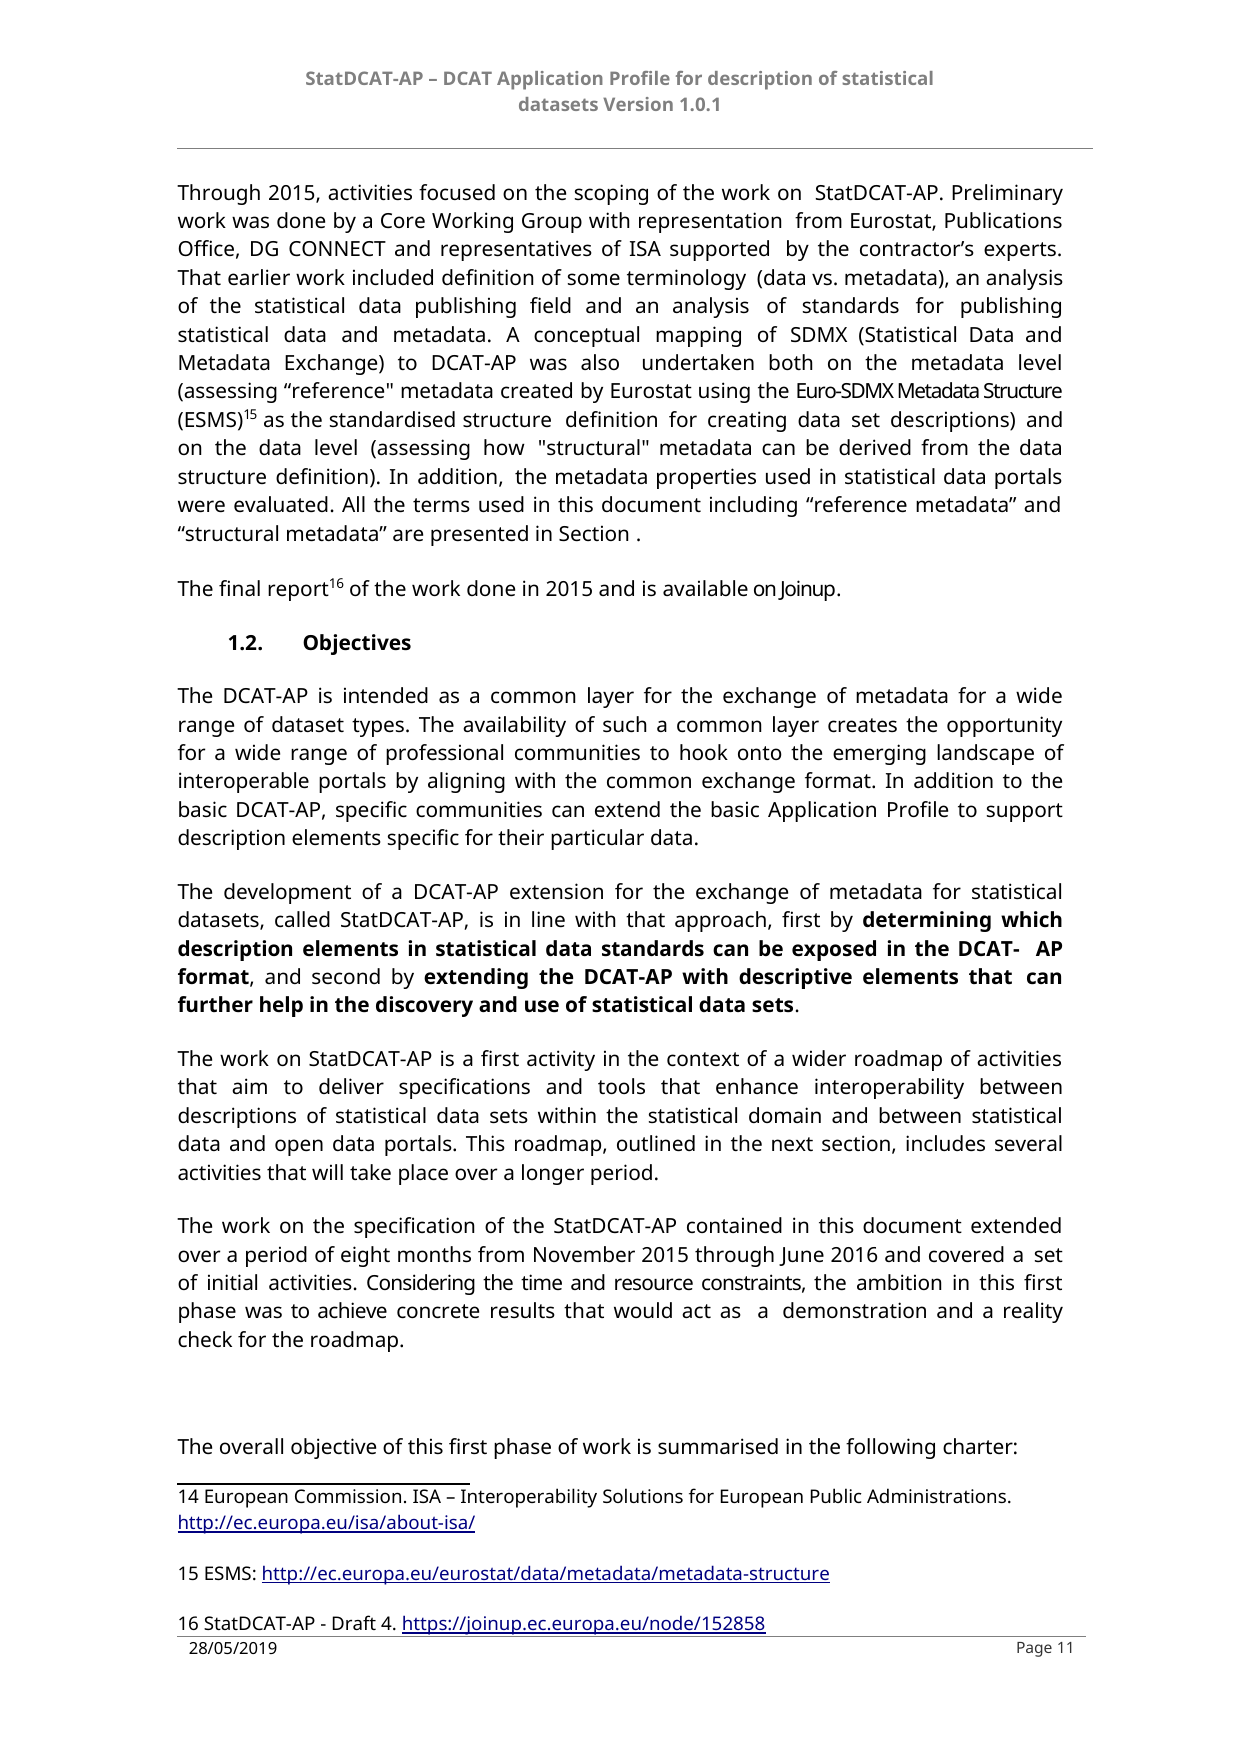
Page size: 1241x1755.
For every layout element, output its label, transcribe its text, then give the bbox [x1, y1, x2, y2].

text The work on the specification of the StatDCAT-AP contained in this document extended over a period of eight months from November 2015 through June 2016 and covered a set of initial activities. Considering the time and resource constraints, the ambition in this first phase was to achieve concrete results that would act as a demonstration and a reality check for the roadmap. [177, 1211, 1063, 1353]
subtitle Objectives [227, 628, 1063, 656]
text ESMS: http://ec.europa.eu/eurostat/data/metadata/metadata-structure [177, 1560, 1063, 1585]
text The DCAT-AP is intended as a common layer for the exchange of metadata for a wide range of dataset types. The availability of such a common layer creates the opportunity for a wide range of professional communities to hook onto the emerging landscape of interoperable portals by aligning with the common exchange format. In addition to the basic DCAT-AP, specific communities can extend the basic Application Profile to support description elements specific for their particular data. [177, 681, 1063, 852]
text Through 2015, activities focused on the scoping of the work on StatDCAT-AP. Preliminary work was done by a Core Working Group with representation from Eurostat, Publications Office, DG CONNECT and representatives of ISA supported by the contractor’s experts. That earlier work included definition of some terminology (data vs. metadata), an analysis of the statistical data publishing field and an analysis of standards for publishing statistical data and metadata. A conceptual mapping of SDMX (Statistical Data and Metadata Exchange) to DCAT-AP was also undertaken both on the metadata level (assessing “reference" metadata created by Eurostat using the Euro-SDMX Metadata Structure (ESMS) as the standardised structure definition for creating data set descriptions) and on the data level (assessing how "structural" metadata can be derived from the data structure definition). In addition, the metadata properties used in statistical data portals were evaluated. All the terms used in this document including “reference metadata” and “structural metadata” are presented in Section 0. [177, 178, 1063, 547]
text The work on StatDCAT-AP is a first activity in the context of a wider roadmap of activities that aim to deliver specifications and tools that enhance interoperability between descriptions of statistical data sets within the statistical domain and between statistical data and open data portals. This roadmap, outlined in the next section, includes several activities that will take place over a longer period. [177, 1044, 1063, 1186]
text European Commission. ISA – Interoperability Solutions for European Public Administrations. http://ec.europa.eu/isa/about-isa/ [177, 1484, 1063, 1535]
text The final report of the work done in 2015 and is available on Joinup. [177, 572, 1063, 603]
text StatDCAT-AP - Draft 4. https://joinup.ec.europa.eu/node/152858 [177, 1610, 1063, 1636]
text The overall objective of this first phase of work is summarised in the following charter: [177, 1432, 1063, 1460]
text The development of a DCAT-AP extension for the exchange of metadata for statistical datasets, called StatDCAT-AP, is in line with that approach, first by determining which description elements in statistical data standards can be exposed in the DCAT- AP format, and second by extending the DCAT-AP with descriptive elements that can further help in the discovery and use of statistical data sets. [177, 877, 1063, 1019]
